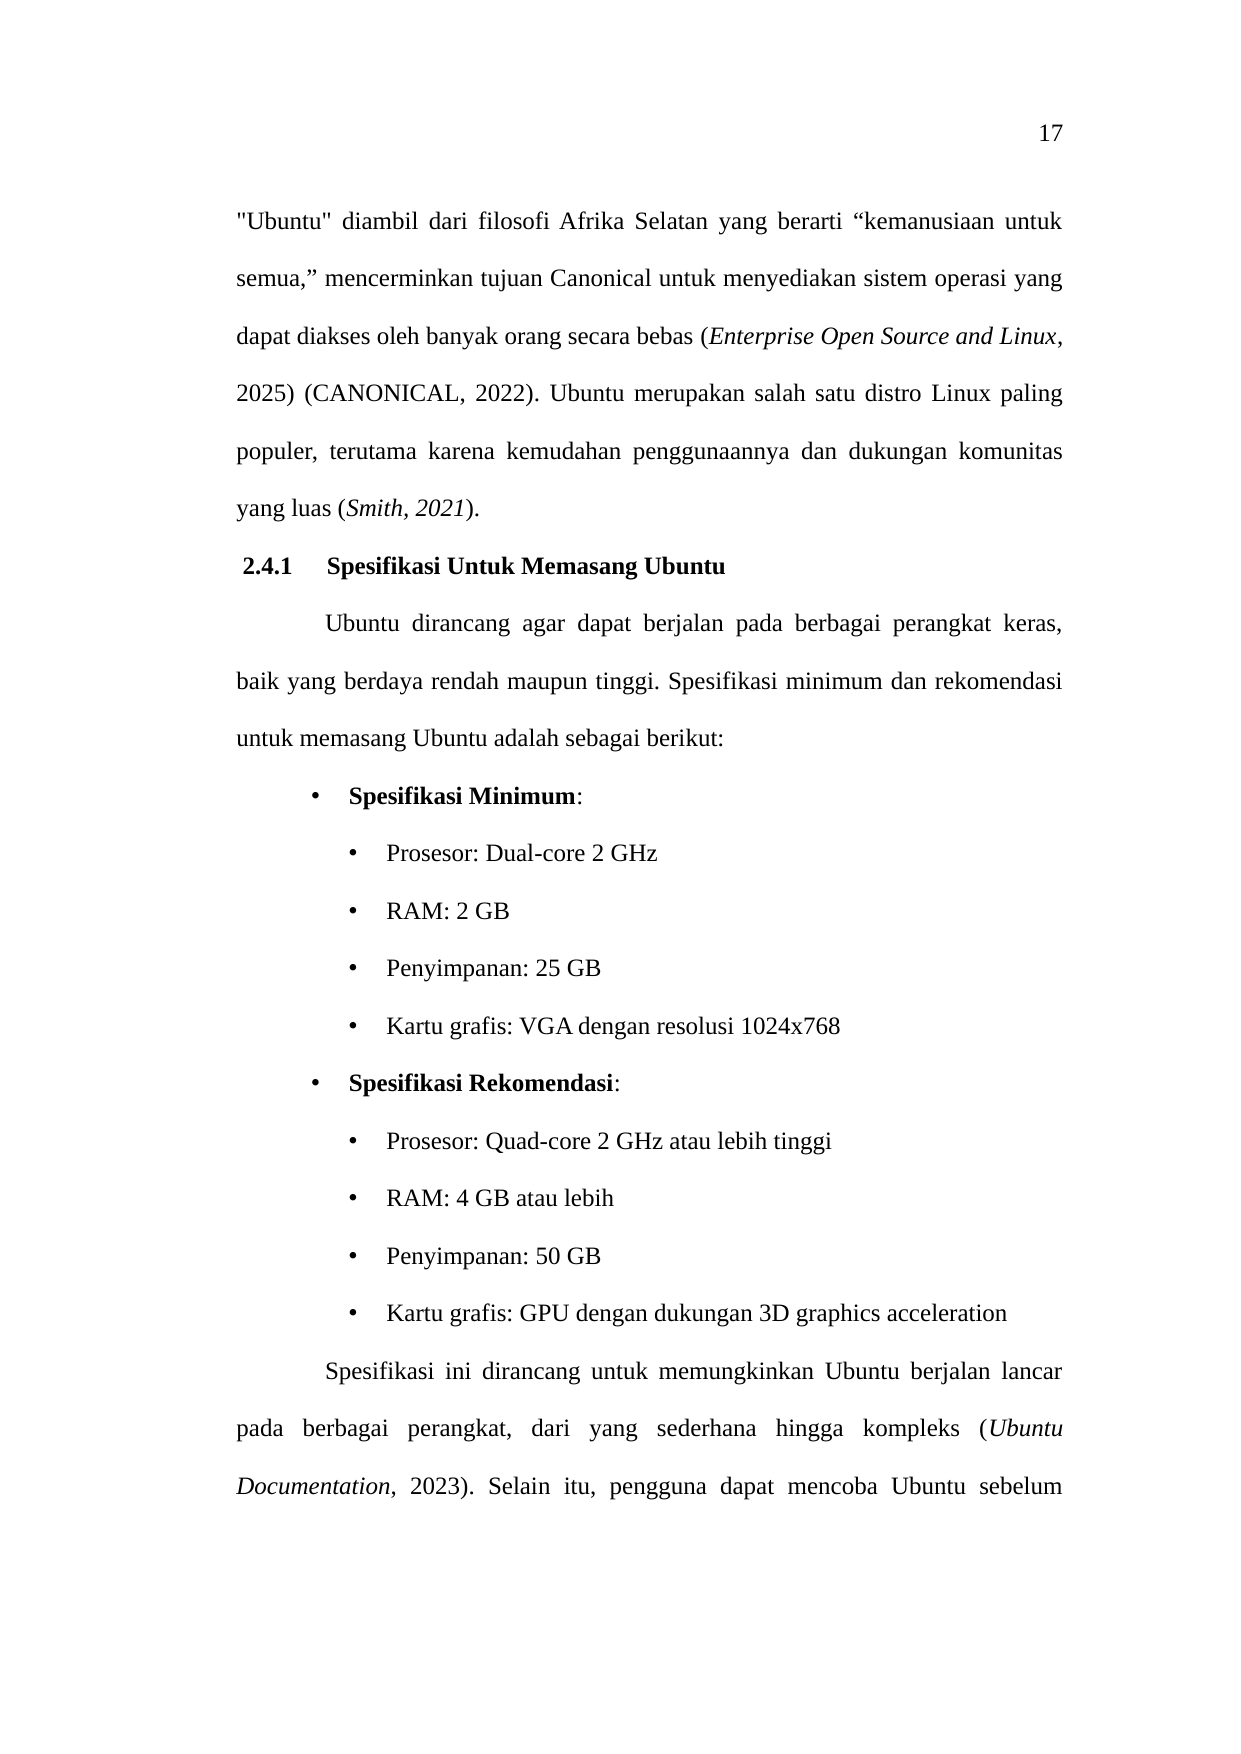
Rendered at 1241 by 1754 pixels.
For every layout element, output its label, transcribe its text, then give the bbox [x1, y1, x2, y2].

list RAM: 4 GB atau lebih [349, 1183, 1063, 1212]
list Spesifikasi Rekomendasi: [311, 1068, 1063, 1097]
list Kartu grafis: GPU dengan dukungan 3D graphics acceleration [349, 1298, 1063, 1327]
subtitle Spesifikasi untuk Memasang Ubuntu [236, 551, 1063, 580]
list Kartu grafis: VGA dengan resolusi 1024x768 [349, 1011, 1063, 1040]
list Penyimpanan: 50 GB [349, 1241, 1063, 1270]
text Ubuntu dirancang agar dapat berjalan pada berbagai perangkat keras, baik yang berdaya rendah maupun tinggi. Spesifikasi minimum dan rekomendasi untuk memasang Ubuntu adalah sebagai berikut: [236, 608, 1063, 752]
list Prosesor: Dual-core 2 GHz [349, 838, 1063, 867]
list RAM: 2 GB [349, 896, 1063, 925]
text Spesifikasi ini dirancang untuk memungkinkan Ubuntu berjalan lancar pada berbagai perangkat, dari yang sederhana hingga kompleks (Ubuntu Documentation, 2023). Selain itu, pengguna dapat mencoba Ubuntu sebelum [236, 1356, 1063, 1500]
list Penyimpanan: 25 GB [349, 953, 1063, 982]
text "Ubuntu" diambil dari filosofi Afrika Selatan yang berarti “kemanusiaan untuk semua,” mencerminkan tujuan Canonical untuk menyediakan sistem operasi yang dapat diakses oleh banyak orang secara bebas (Enterprise Open Source and Linux, 2025) (CANONICAL, 2022)⁠. Ubuntu merupakan salah satu distro Linux paling populer, terutama karena kemudahan penggunaannya dan dukungan komunitas yang luas (Smith, 2021). [236, 206, 1063, 522]
list Spesifikasi Minimum: [311, 781, 1063, 810]
list Prosesor: Quad-core 2 GHz atau lebih tinggi [349, 1126, 1063, 1155]
